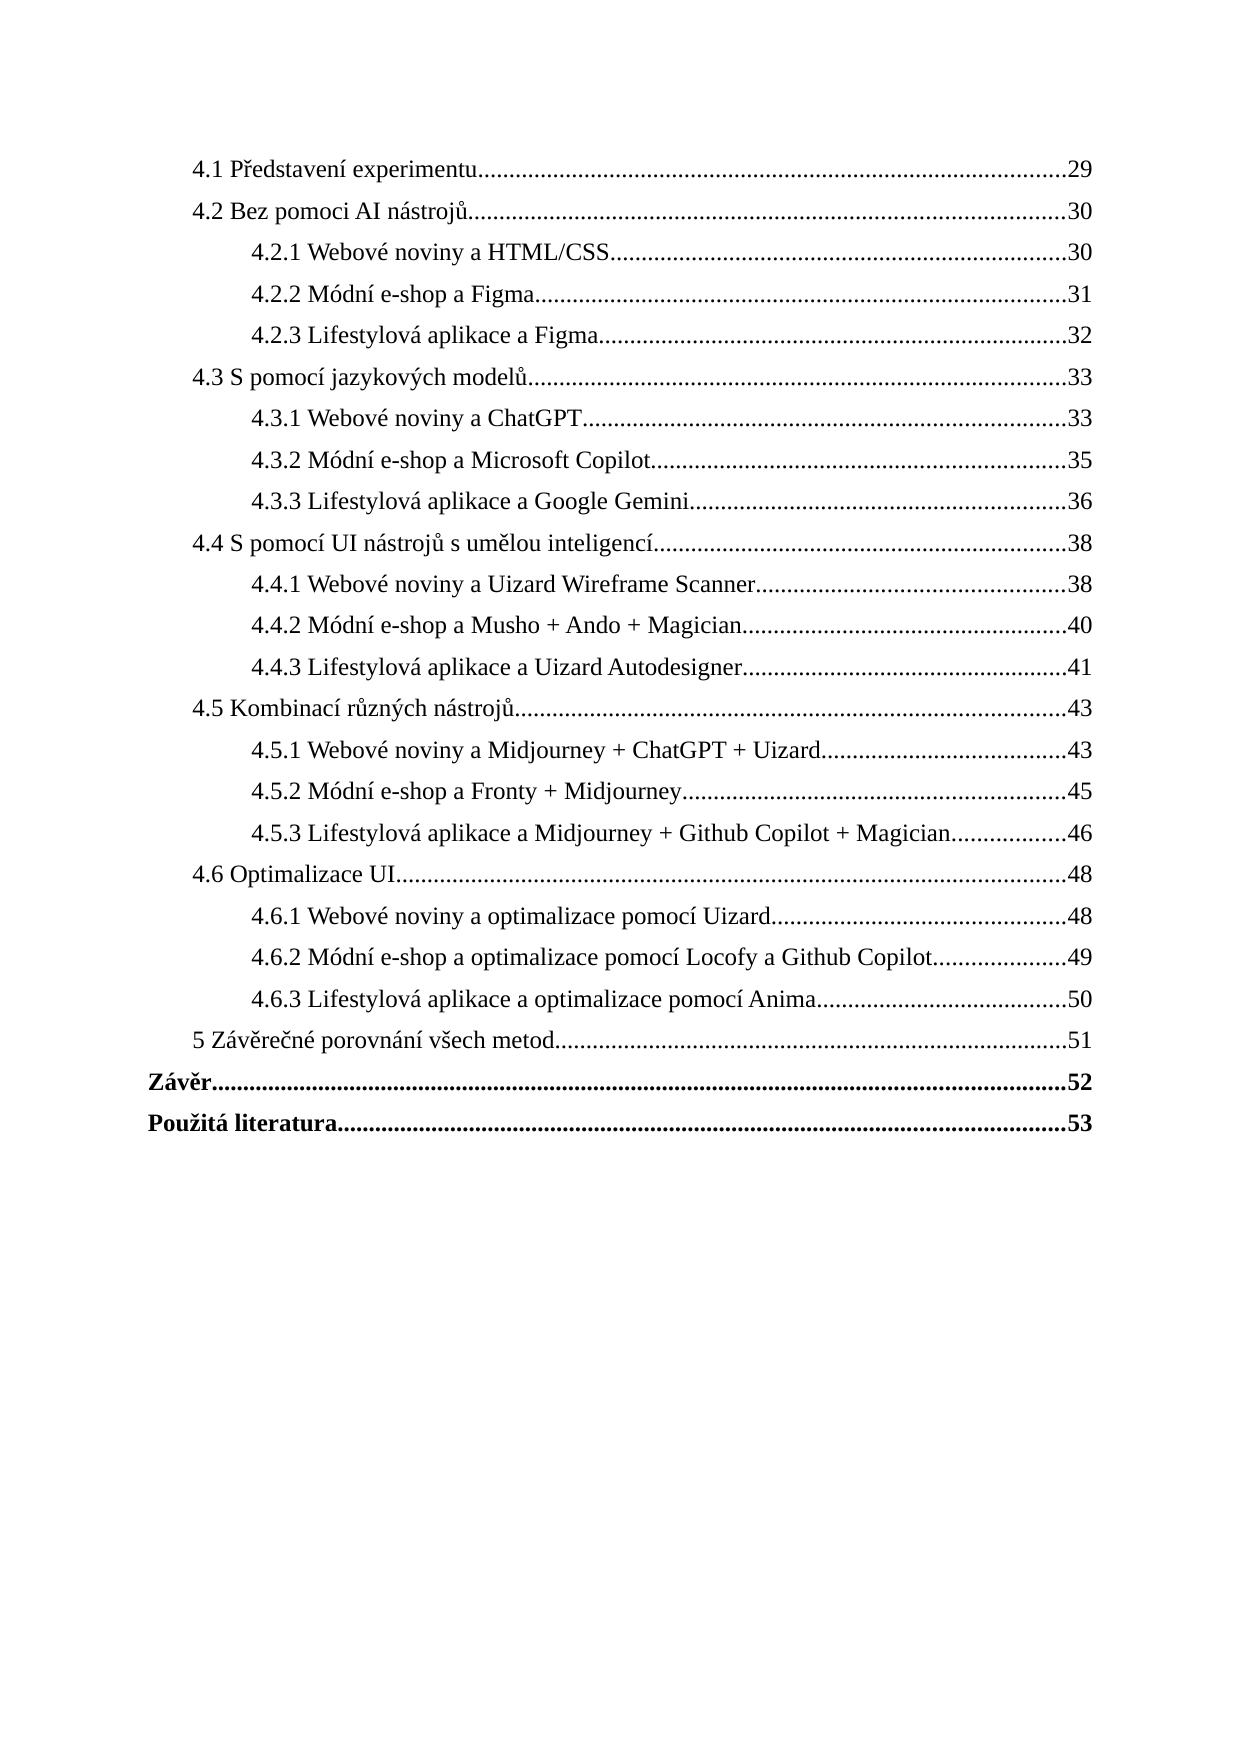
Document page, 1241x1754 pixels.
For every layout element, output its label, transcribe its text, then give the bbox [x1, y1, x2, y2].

text 4.1 Představení experimentu 29 [192, 154, 1092, 183]
text 4.3 S pomocí jazykových modelů 33 [192, 362, 1092, 391]
text 4.3.3 Lifestylová aplikace a Google Gemini 36 [251, 486, 1092, 515]
text 5 Závěrečné porovnání všech metod 51 [192, 1025, 1092, 1054]
text 4.6 Optimalizace UI 48 [192, 859, 1092, 888]
text 4.4.1 Webové noviny a Uizard Wireframe Scanner 38 [251, 569, 1092, 598]
text 4.5.2 Módní e-shop a Fronty + Midjourney 45 [251, 776, 1092, 805]
text 4.2.1 Webové noviny a HTML/CSS 30 [251, 237, 1092, 266]
text 4.5 Kombinací různých nástrojů 43 [192, 693, 1092, 722]
text 4.6.3 Lifestylová aplikace a optimalizace pomocí Anima 50 [251, 984, 1092, 1012]
text 4.3.2 Módní e-shop a Microsoft Copilot 35 [251, 445, 1092, 473]
text 4.3.1 Webové noviny a ChatGPT 33 [251, 403, 1092, 432]
text 4.5.1 Webové noviny a Midjourney + ChatGPT + Uizard 43 [251, 735, 1092, 764]
text 4.6.2 Módní e-shop a optimalizace pomocí Locofy a Github Copilot 49 [251, 942, 1092, 971]
text 4.5.3 Lifestylová aplikace a Midjourney + Github Copilot + Magician 46 [251, 818, 1092, 847]
text 4.4.2 Módní e-shop a Musho + Ando + Magician 40 [251, 611, 1092, 639]
text 4.2.2 Módní e-shop a Figma 31 [251, 279, 1092, 308]
text Závěr 52 [148, 1067, 1092, 1095]
text 4.2.3 Lifestylová aplikace a Figma 32 [251, 320, 1092, 349]
text 4.6.1 Webové noviny a optimalizace pomocí Uizard 48 [251, 901, 1092, 929]
text 4.4 S pomocí UI nástrojů s umělou inteligencí 38 [192, 528, 1092, 556]
text 4.2 Bez pomoci AI nástrojů 30 [192, 196, 1092, 225]
text 4.4.3 Lifestylová aplikace a Uizard Autodesigner 41 [251, 652, 1092, 681]
text Použitá literatura 53 [148, 1108, 1092, 1137]
